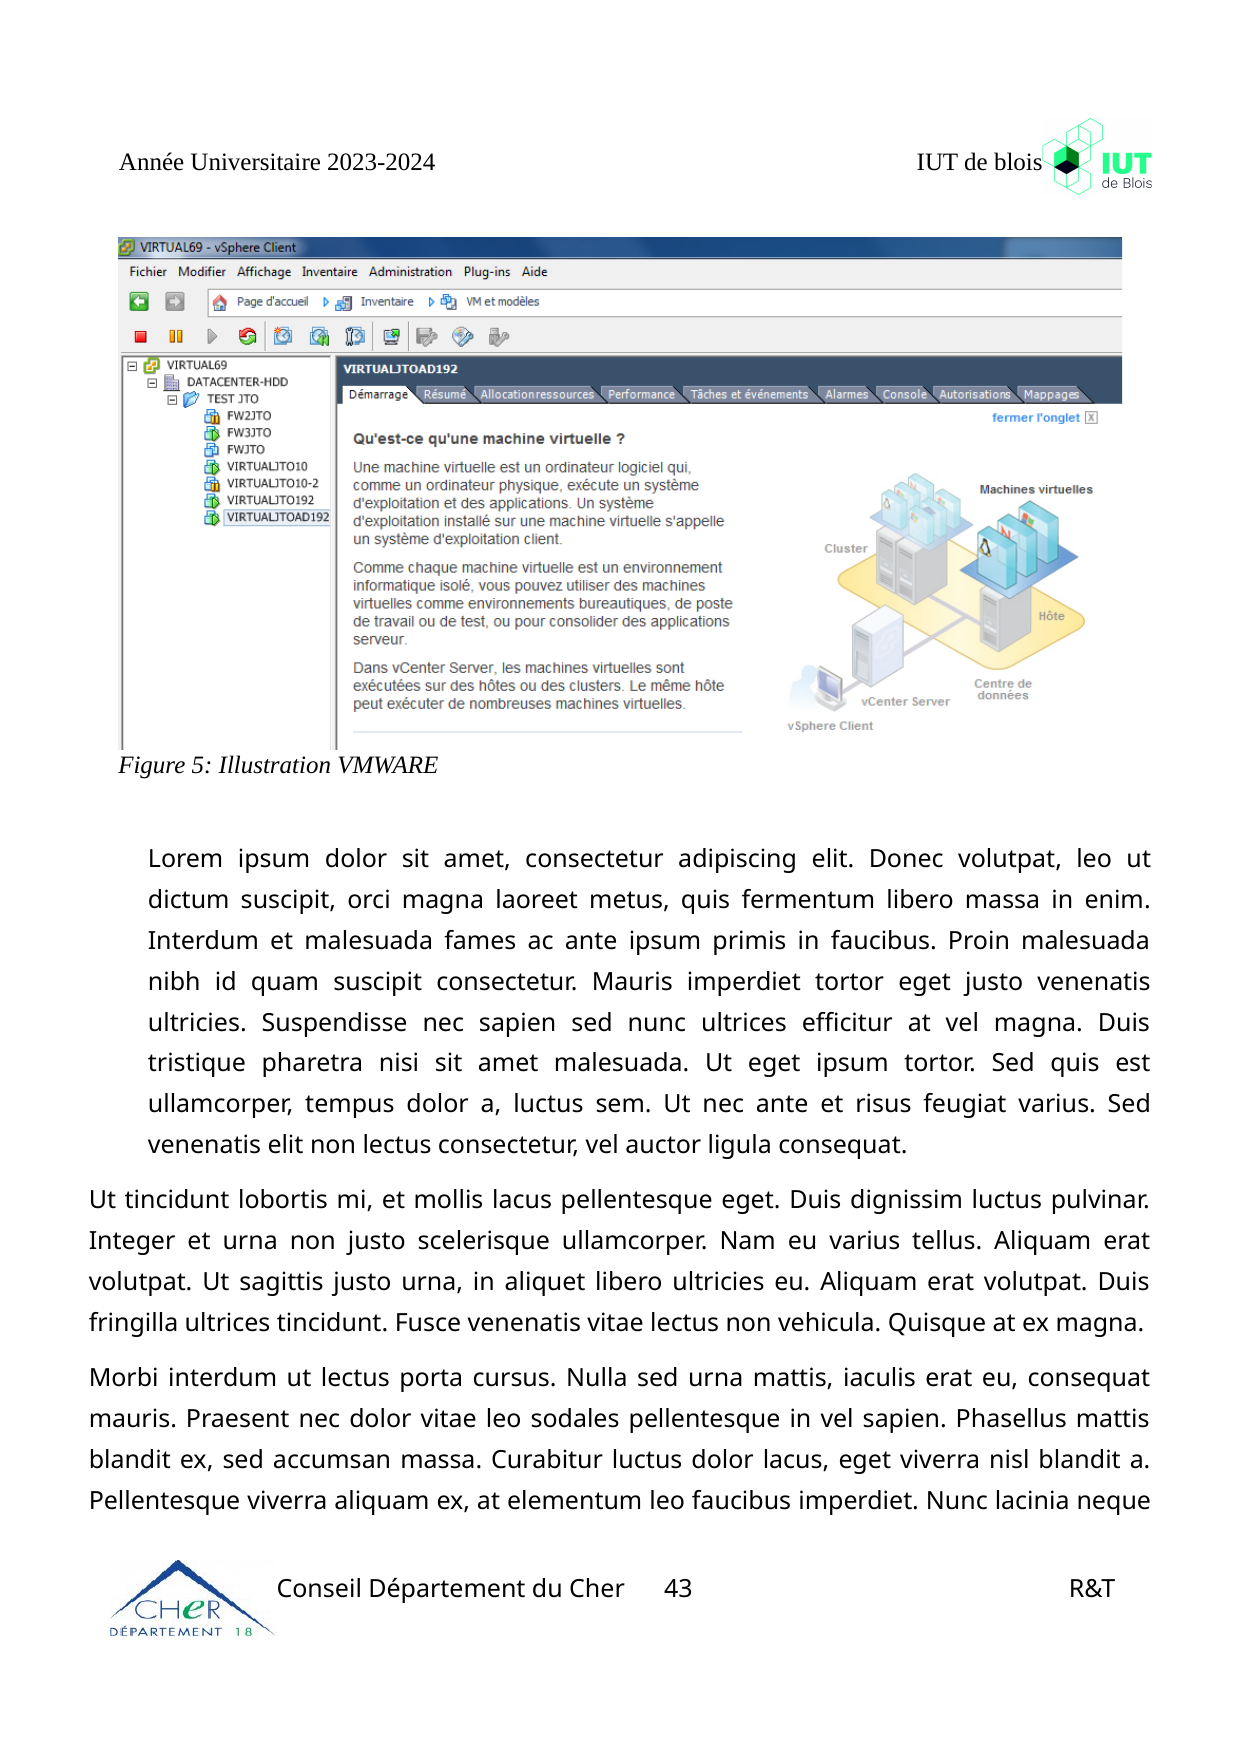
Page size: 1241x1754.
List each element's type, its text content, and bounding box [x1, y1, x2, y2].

picture [110, 1560, 277, 1636]
text Lorem ipsum dolor sit amet, consectetur adipiscing elit. Donec volutpat, leo ut dictum suscipit, orci magna laoreet metus, quis fermentum libero massa in enim. Interdum et malesuada fames ac ante ipsum primis in faucibus. Proin malesuada nibh id quam suscipit consectetur. Mauris imperdiet tortor eget justo venenatis ultricies. Suspendisse nec sapien sed nunc ultrices efficitur at vel magna. Duis tristique pharetra nisi sit amet malesuada. Ut eget ipsum tortor. Sed quis est ullamcorper, tempus dolor a, luctus sem. Ut nec ante et risus feugiat varius. Sed venenatis elit non lectus consectetur, vel auctor ligula consequat. [148, 841, 1152, 1161]
text Figure 5: Illustration VMWARE [118, 750, 1122, 779]
picture [1042, 118, 1152, 195]
text Morbi interdum ut lectus porta cursus. Nulla sed urna mattis, iaculis erat eu, consequat mauris. Praesent nec dolor vitae leo sodales pellentesque in vel sapien. Phasellus mattis blandit ex, sed accumsan massa. Curabitur luctus dolor lacus, eget viverra nisl blandit a. Pellentesque viverra aliquam ex, at elementum leo faucibus imperdiet. Nunc lacinia neque [88, 1360, 1152, 1517]
picture [118, 237, 1123, 750]
text Ut tincidunt lobortis mi, et mollis lacus pellentesque eget. Duis dignissim luctus pulvinar. Integer et urna non justo scelerisque ullamcorper. Nam eu varius tellus. Aliquam erat volutpat. Ut sagittis justo urna, in aliquet libero ultricies eu. Aliquam erat volutpat. Duis fringilla ultrices tincidunt. Fusce venenatis vitae lectus non vehicula. Quisque at ex magna. [88, 1182, 1152, 1339]
